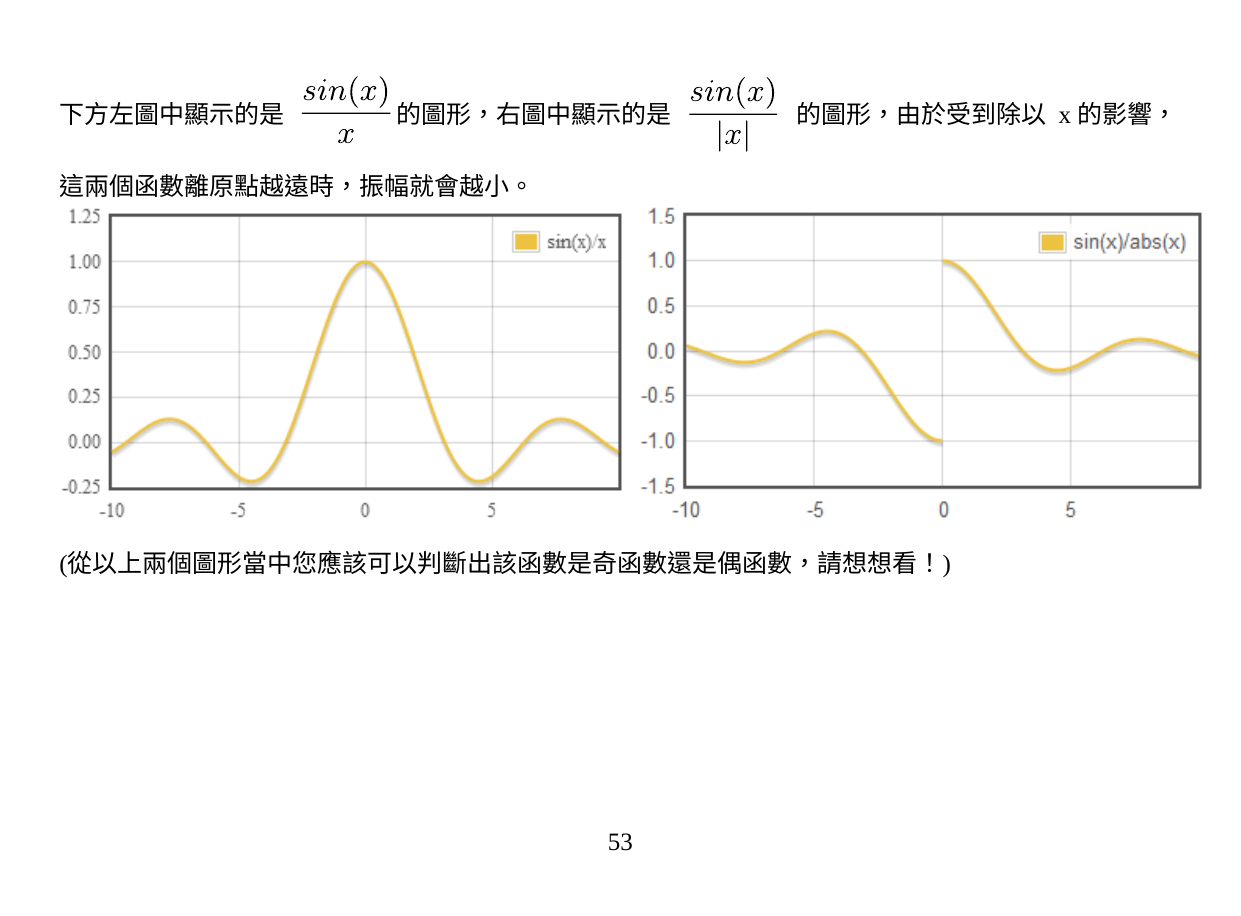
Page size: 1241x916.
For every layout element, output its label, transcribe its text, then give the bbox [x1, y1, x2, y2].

picture [59, 203, 628, 522]
picture [638, 202, 1208, 519]
text 下方左圖中顯示的是 的圖形，右圖中顯示的是 的圖形，由於受到除以 x 的影響，這兩個函數離原點越遠時，振幅就會越小。 [59, 71, 1181, 239]
text (從以上兩個圖形當中您應該可以判斷出該函數是奇函數還是偶函數，請想想看！) [59, 544, 1181, 580]
